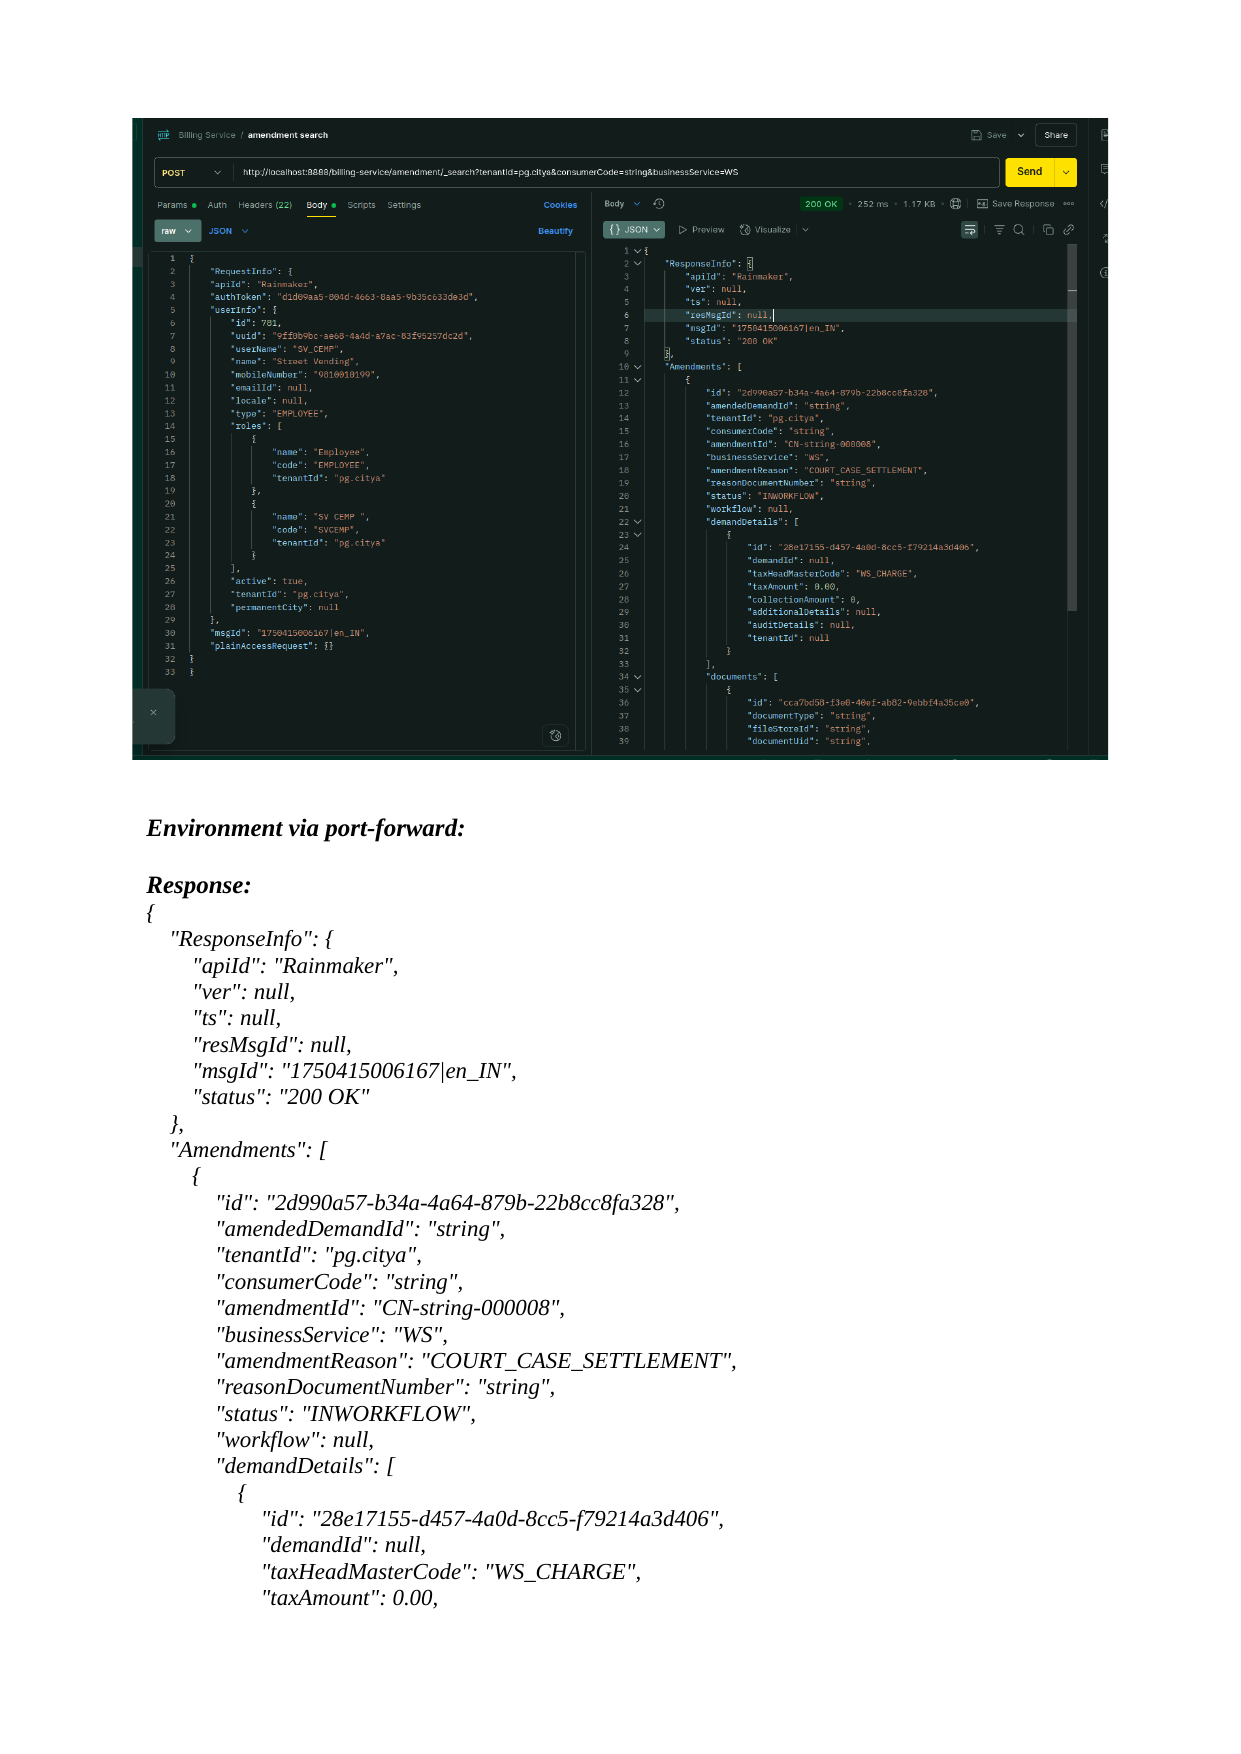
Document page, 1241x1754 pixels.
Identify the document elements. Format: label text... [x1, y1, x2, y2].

text "consumerCode": "string", [146, 1268, 1122, 1294]
text "id": "2d990a57-b34a-4a64-879b-22b8cc8fa328", [146, 1189, 1122, 1215]
text "status": "200 OK" [146, 1083, 1122, 1110]
text "msgId": "1750415006167|en_IN", [146, 1057, 1122, 1083]
text "taxHeadMasterCode": "WS_CHARGE", [146, 1558, 1122, 1584]
text "tenantId": "pg.citya", [146, 1242, 1122, 1268]
text "businessService": "WS", [146, 1321, 1122, 1347]
text "Amendments": [ [146, 1136, 1122, 1162]
text "reasonDocumentNumber": "string", [146, 1373, 1122, 1400]
text "taxAmount": 0.00, [146, 1584, 1122, 1611]
text Response: [146, 870, 1122, 899]
text "status": "INWORKFLOW", [146, 1400, 1122, 1426]
text { [146, 1479, 1122, 1505]
text Environment via port-forward: [146, 813, 1122, 841]
text "amendmentId": "CN-string-000008", [146, 1294, 1122, 1321]
text "amendedDemandId": "string", [146, 1215, 1122, 1242]
text "demandId": null, [146, 1531, 1122, 1558]
text }, [146, 1110, 1122, 1136]
text "apiId": "Rainmaker", [146, 952, 1122, 978]
picture [132, 118, 1109, 760]
text "id": "28e17155-d457-4a0d-8cc5-f79214a3d406", [146, 1505, 1122, 1531]
text "ResponseInfo": { [146, 925, 1122, 952]
text { [146, 1162, 1122, 1189]
text { [146, 899, 1122, 925]
text "amendmentReason": "COURT_CASE_SETTLEMENT", [146, 1347, 1122, 1373]
text "ver": null, [146, 978, 1122, 1004]
text "demandDetails": [ [146, 1452, 1122, 1479]
text "workflow": null, [146, 1426, 1122, 1452]
text "resMsgId": null, [146, 1031, 1122, 1057]
text "ts": null, [146, 1004, 1122, 1031]
